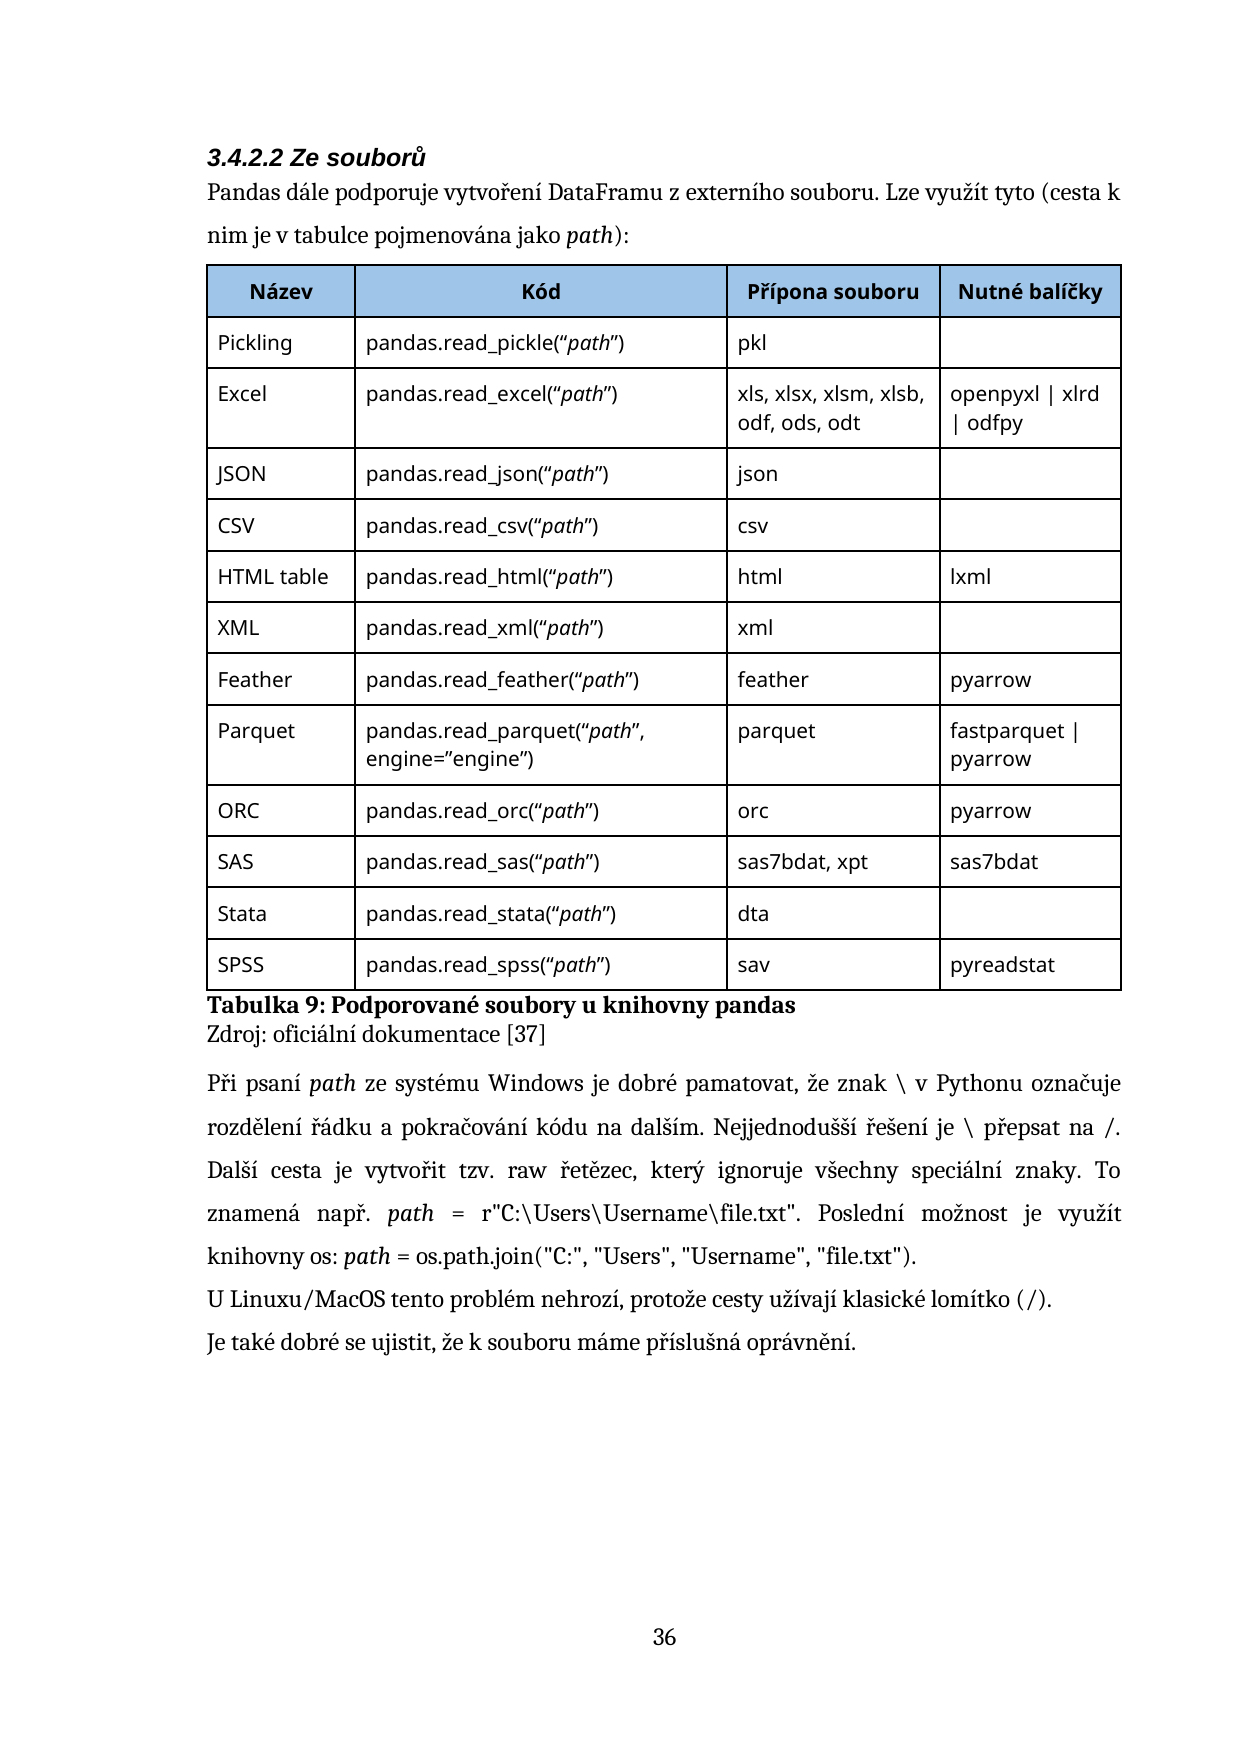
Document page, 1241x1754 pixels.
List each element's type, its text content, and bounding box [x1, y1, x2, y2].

table_cell pandas.read_stata(“path”) [356, 888, 726, 937]
table_cell [941, 888, 1120, 937]
table_cell pandas.read_xml(“path”) [356, 603, 726, 652]
table_cell [941, 449, 1120, 498]
table_cell pandas.read_excel(“path”) [356, 369, 726, 447]
table_cell feather [728, 654, 939, 704]
table_cell fastparquet | pyarrow [941, 706, 1120, 783]
table_cell Excel [208, 369, 354, 447]
table_cell pandas.read_pickle(“path”) [356, 318, 726, 367]
text U Linuxu/MacOS tento problém nehrozí, protože cesty užívají klasické lomítko (/). [207, 1285, 1122, 1314]
table_cell SPSS [208, 940, 354, 989]
table_cell pyreadstat [941, 940, 1120, 989]
table_cell pandas.read_parquet(“path”, engine=”engine”) [356, 706, 726, 783]
table_cell pyarrow [941, 654, 1120, 704]
table_cell lxml [941, 552, 1120, 601]
table_cell json [728, 449, 939, 498]
table_cell HTML table [208, 552, 354, 601]
table_cell pandas.read_spss(“path”) [356, 940, 726, 989]
table_cell [941, 603, 1120, 652]
table_cell SAS [208, 837, 354, 886]
table_cell xls, xlsx, xlsm, xlsb, odf, ods, odt [728, 369, 939, 447]
table_cell [941, 318, 1120, 367]
table_cell sas7bdat [941, 837, 1120, 886]
table_header Kód [356, 266, 726, 316]
table_cell pandas.read_sas(“path”) [356, 837, 726, 886]
table_cell pandas.read_json(“path”) [356, 449, 726, 498]
table_cell Stata [208, 888, 354, 937]
table_cell ORC [208, 786, 354, 835]
table_cell pandas.read_feather(“path”) [356, 654, 726, 704]
text Při psaní path ze systému Windows je dobré pamatovat, že znak \ v Pythonu označuje rozdělení řádku a pokračování kódu na dalším. Nejjednodušší řešení je \ přepsat na /. Další cesta je vytvořit tzv. raw řetězec, který ignoruje všechny speciální znaky. To znamená např. path = r"C:\Users\Username\file.txt". Poslední možnost je využít knihovny os: path = os.path.join("C:", "Users", "Username", "file.txt"). [207, 1069, 1122, 1271]
table_cell pandas.read_csv(“path”) [356, 500, 726, 549]
table_cell csv [728, 500, 939, 549]
table_cell sas7bdat, xpt [728, 837, 939, 886]
table_header Přípona souboru [728, 266, 939, 316]
table_cell pkl [728, 318, 939, 367]
table_cell Pickling [208, 318, 354, 367]
subtitle Tabulka 9: Podporované soubory u knihovny pandas [207, 991, 1122, 1020]
table_cell JSON [208, 449, 354, 498]
text Je také dobré se ujistit, že k souboru máme příslušná oprávnění. [207, 1328, 1122, 1357]
table_header Název [208, 266, 354, 316]
table_cell Feather [208, 654, 354, 704]
table_cell openpyxl | xlrd | odfpy [941, 369, 1120, 447]
table_cell XML [208, 603, 354, 652]
table_cell parquet [728, 706, 939, 783]
table_cell xml [728, 603, 939, 652]
table_cell orc [728, 786, 939, 835]
subtitle 3.4.2.2 Ze souborů [207, 143, 1122, 172]
text Zdroj: oficiální dokumentace [37] [207, 1020, 1122, 1048]
table_cell html [728, 552, 939, 601]
table_cell pandas.read_html(“path”) [356, 552, 726, 601]
table_cell pandas.read_orc(“path”) [356, 786, 726, 835]
table_header Nutné balíčky [941, 266, 1120, 316]
table_cell dta [728, 888, 939, 937]
table_cell CSV [208, 500, 354, 549]
text Pandas dále podporuje vytvoření DataFramu z externího souboru. Lze využít tyto (cesta k nim je v tabulce pojmenována jako path): [207, 178, 1122, 250]
table_cell pyarrow [941, 786, 1120, 835]
table_cell [941, 500, 1120, 549]
table_cell sav [728, 940, 939, 989]
table_cell Parquet [208, 706, 354, 783]
